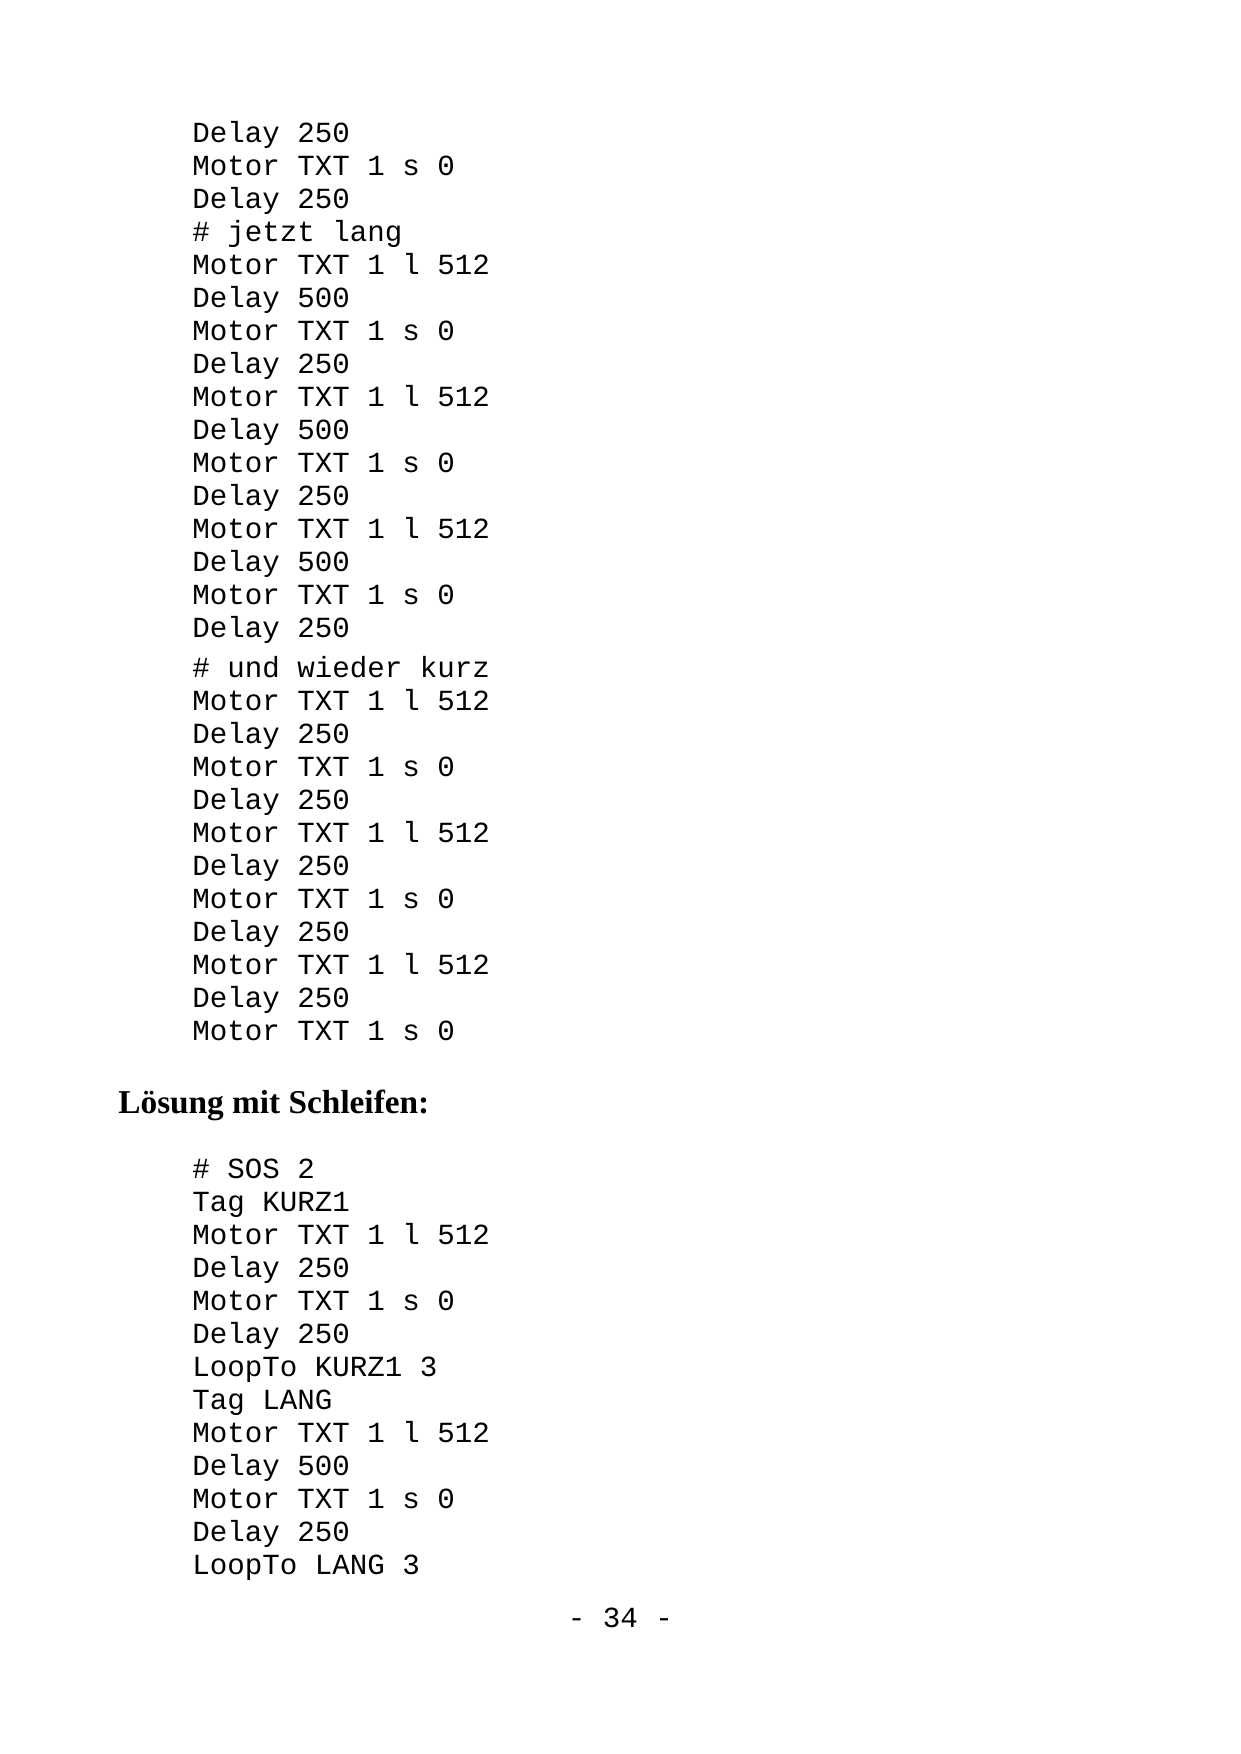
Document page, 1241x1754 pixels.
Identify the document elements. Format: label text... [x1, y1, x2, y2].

text Delay 250 [118, 719, 1122, 752]
text Motor TXT 1 l 512 [118, 951, 1122, 983]
text Tag KURZ1 [118, 1187, 1122, 1220]
text Delay 500 [118, 283, 1122, 316]
text Delay 250 [118, 613, 1122, 646]
text # und wieder kurz [118, 646, 1122, 686]
text Motor TXT 1 l 512 [118, 514, 1122, 547]
text Delay 250 [118, 349, 1122, 382]
text Tag LANG [118, 1385, 1122, 1418]
text Delay 250 [118, 184, 1122, 217]
text LoopTo LANG 3 [118, 1550, 1122, 1583]
text Motor TXT 1 l 512 [118, 818, 1122, 851]
text Motor TXT 1 l 512 [118, 1418, 1122, 1451]
text Delay 250 [118, 1253, 1122, 1286]
text # SOS 2 [118, 1154, 1122, 1187]
text Motor TXT 1 l 512 [118, 1220, 1122, 1253]
text Delay 250 [118, 1517, 1122, 1550]
text Motor TXT 1 s 0 [118, 316, 1122, 349]
text Motor TXT 1 s 0 [118, 580, 1122, 613]
text Delay 250 [118, 983, 1122, 1017]
text Delay 250 [118, 851, 1122, 884]
text Delay 250 [118, 917, 1122, 951]
text Delay 250 [118, 481, 1122, 514]
text Delay 250 [118, 1319, 1122, 1352]
text Motor TXT 1 l 512 [118, 382, 1122, 415]
text Delay 500 [118, 1451, 1122, 1484]
text Motor TXT 1 s 0 [118, 1017, 1122, 1049]
text Delay 250 [118, 118, 1122, 151]
text LoopTo KURZ1 3 [118, 1352, 1122, 1385]
text Motor TXT 1 s 0 [118, 884, 1122, 917]
text Motor TXT 1 s 0 [118, 151, 1122, 184]
text Motor TXT 1 s 0 [118, 1286, 1122, 1319]
text Motor TXT 1 s 0 [118, 448, 1122, 481]
text Lösung mit Schleifen: [118, 1083, 1122, 1121]
text Delay 500 [118, 415, 1122, 448]
text Motor TXT 1 l 512 [118, 250, 1122, 283]
text Delay 250 [118, 785, 1122, 818]
text Delay 500 [118, 547, 1122, 580]
text Motor TXT 1 l 512 [118, 686, 1122, 719]
text Motor TXT 1 s 0 [118, 752, 1122, 785]
text Motor TXT 1 s 0 [118, 1484, 1122, 1517]
text # jetzt lang [118, 217, 1122, 250]
